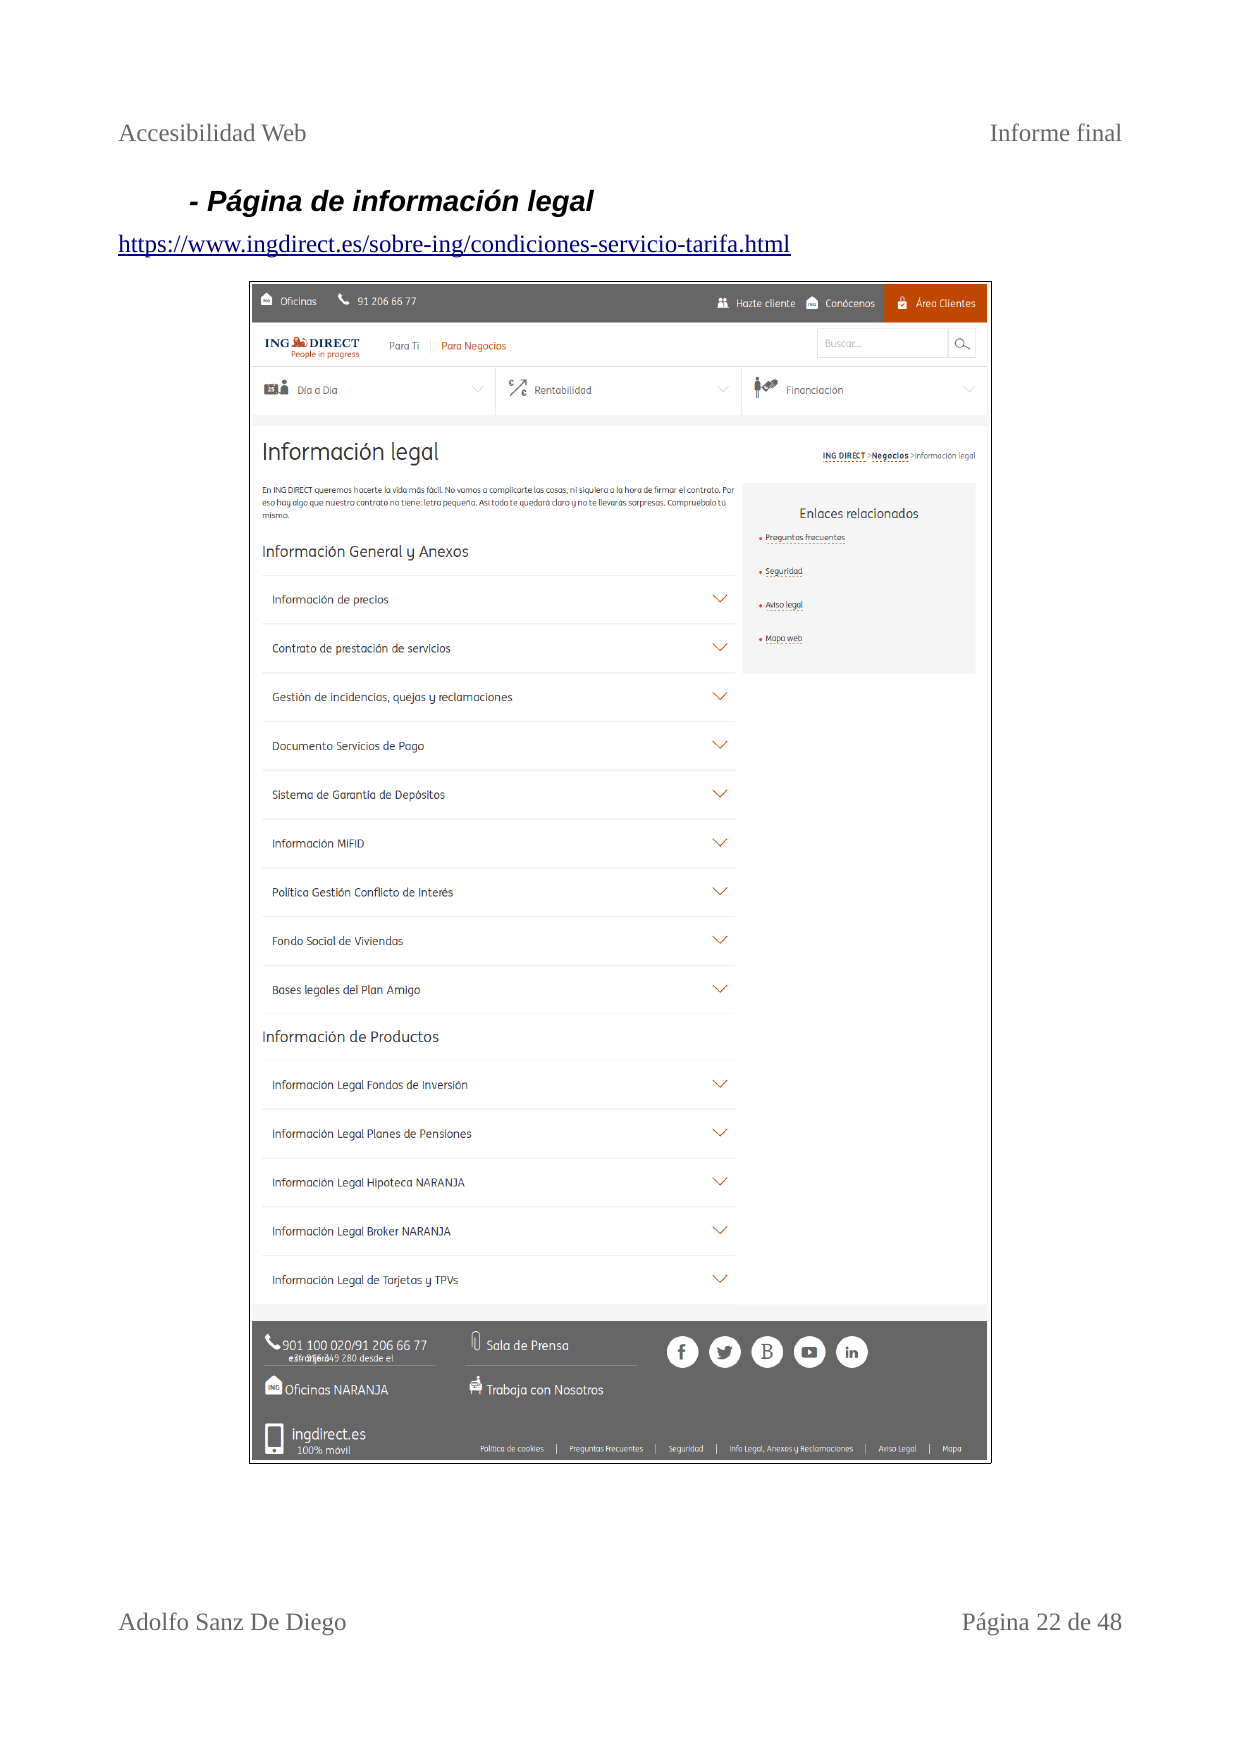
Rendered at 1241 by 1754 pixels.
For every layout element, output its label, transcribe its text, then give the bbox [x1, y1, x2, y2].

text https://www.ingdirect.es/sobre-ing/condiciones-servicio-tarifa.html [118, 229, 1122, 258]
picture [252, 284, 989, 1460]
subtitle Página de información legal [189, 184, 1122, 217]
